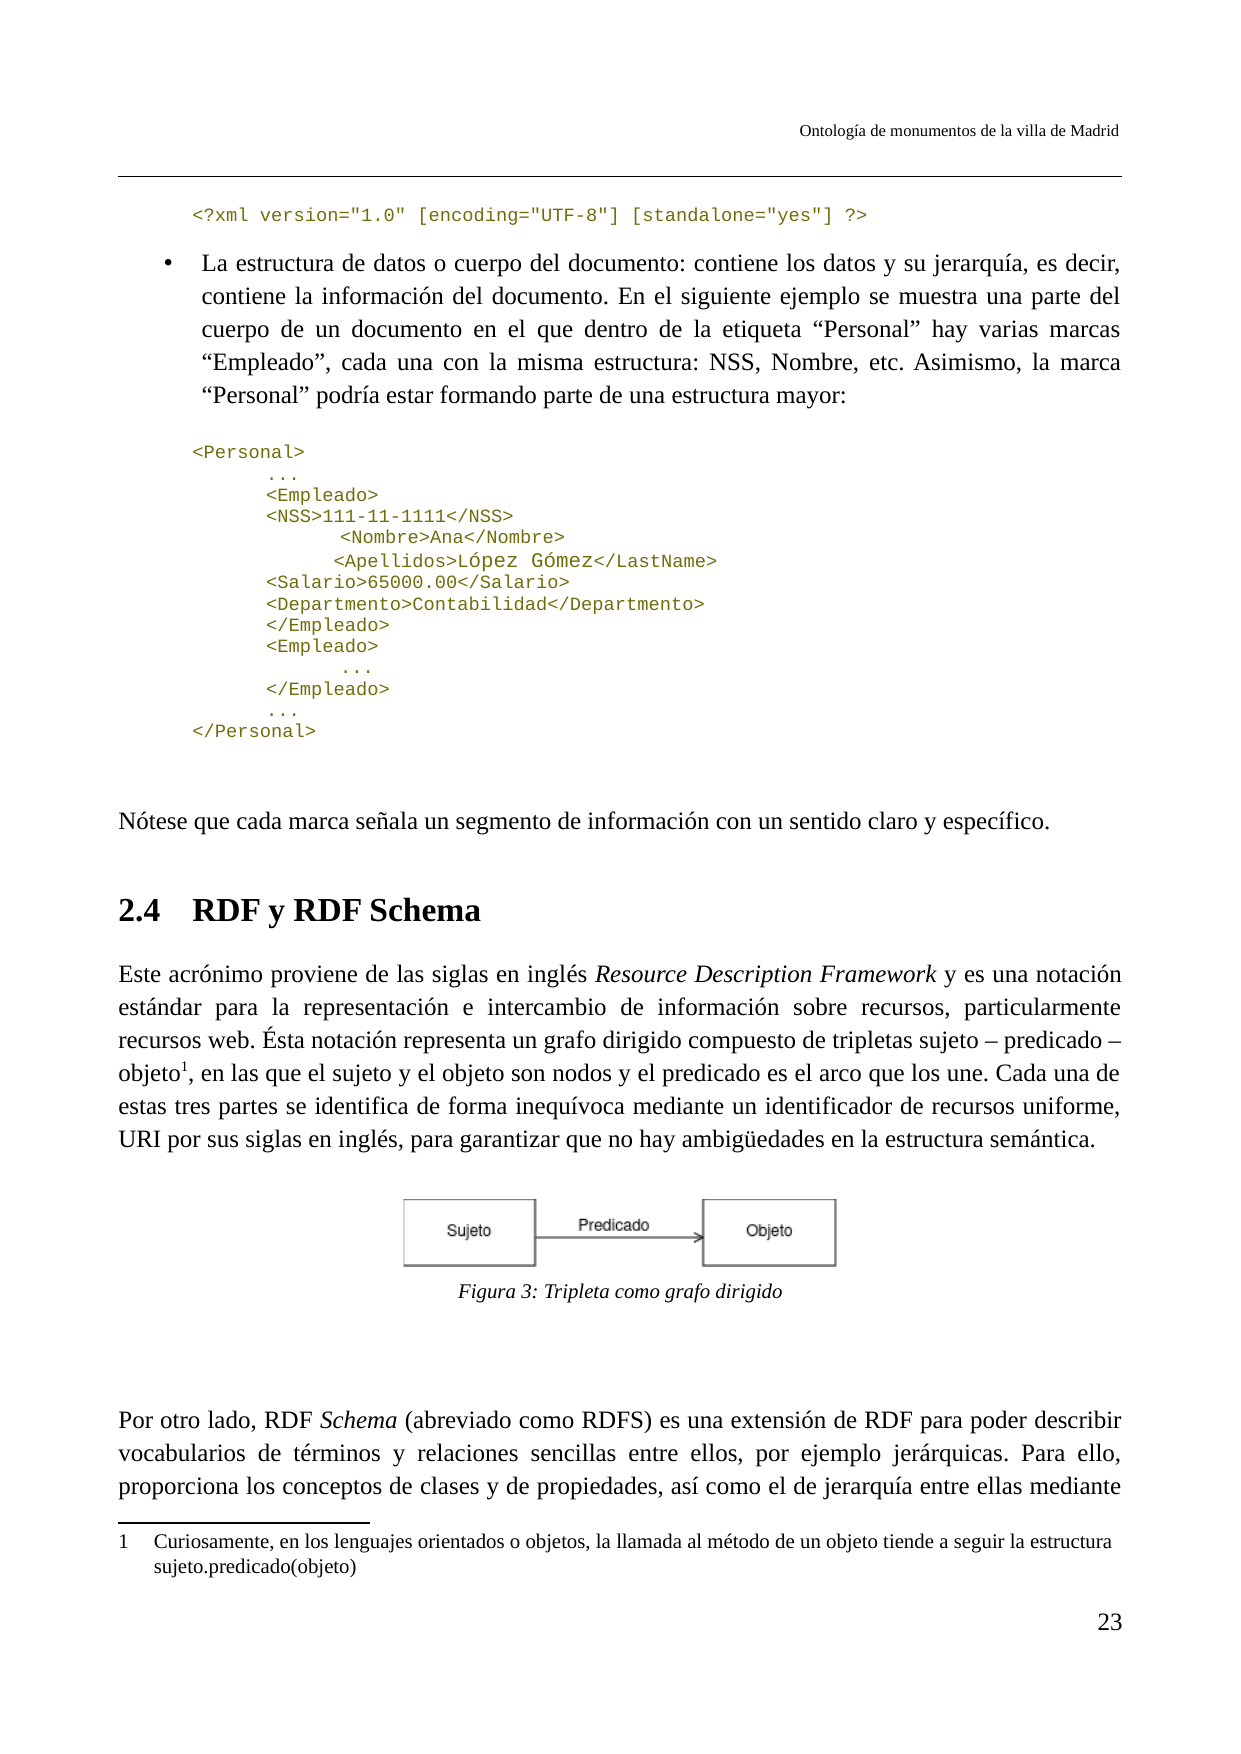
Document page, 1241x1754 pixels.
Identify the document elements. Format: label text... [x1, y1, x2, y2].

picture [403, 1199, 837, 1267]
text ... [118, 464, 1122, 486]
text Por otro lado, RDF Schema (abreviado como RDFS) es una extensión de RDF para poder describir vocabularios de términos y relaciones sencillas entre ellos, por ejemplo jerárquicas. Para ello, proporciona los conceptos de clases y de propiedades, así como el de jerarquía entre ellas mediante [118, 1405, 1122, 1500]
text Figura 3: Tripleta como grafo dirigido [403, 1267, 837, 1303]
text <Personal> [118, 443, 1122, 464]
text <Departmento>Contabilidad</Departmento> [118, 594, 1122, 616]
text </Personal> [118, 722, 1122, 743]
text <Salario>65000.00</Salario> [118, 573, 1122, 594]
text </Empleado> ... [118, 679, 1122, 722]
text </Empleado> [118, 616, 1122, 637]
text Curiosamente, en los lenguajes orientados o objetos, la llamada al método de un objeto tiende a seguir la estructura sujeto.predicado(objeto) [118, 1529, 1122, 1578]
text Este acrónimo proviene de las siglas en inglés Resource Description Framework y es una notación estándar para la representación e intercambio de información sobre recursos, particularmente recursos web. Ésta notación representa un grafo dirigido compuesto de tripletas sujeto – predicado – objeto, en las que el sujeto y el objeto son nodos y el predicado es el arco que los une. Cada una de estas tres partes se identifica de forma inequívoca mediante un identificador de recursos uniforme, URI por sus siglas en inglés, para garantizar que no hay ambigüedades en la estructura semántica. [118, 959, 1122, 1153]
text <NSS>111-11-1111</NSS> [118, 507, 1122, 528]
list La estructura de datos o cuerpo del documento: contiene los datos y su jerarquía, es decir, contiene la información del documento. En el siguiente ejemplo se muestra una parte del cuerpo de un documento en el que dentro de la etiqueta “Personal” hay varias marcas “Empleado”, cada una con la misma estructura: NSS, Nombre, etc. Asimismo, la marca “Personal” podría estar formando parte de una estructura mayor: [164, 248, 1122, 409]
text <?xml version="1.0" [encoding="UTF-8"] [standalone="yes"] ?> [118, 206, 1122, 248]
text ... [118, 658, 1122, 679]
text <Nombre>Ana</Nombre> [118, 528, 1122, 549]
text <Apellidos>López Gómez</LastName> [118, 549, 1122, 573]
text Nótese que cada marca señala un segmento de información con un sentido claro y específico. [118, 806, 1122, 835]
text <Empleado> [118, 486, 1122, 507]
subtitle RDF y RDF Schema [118, 890, 1122, 929]
text <Empleado> [118, 637, 1122, 658]
